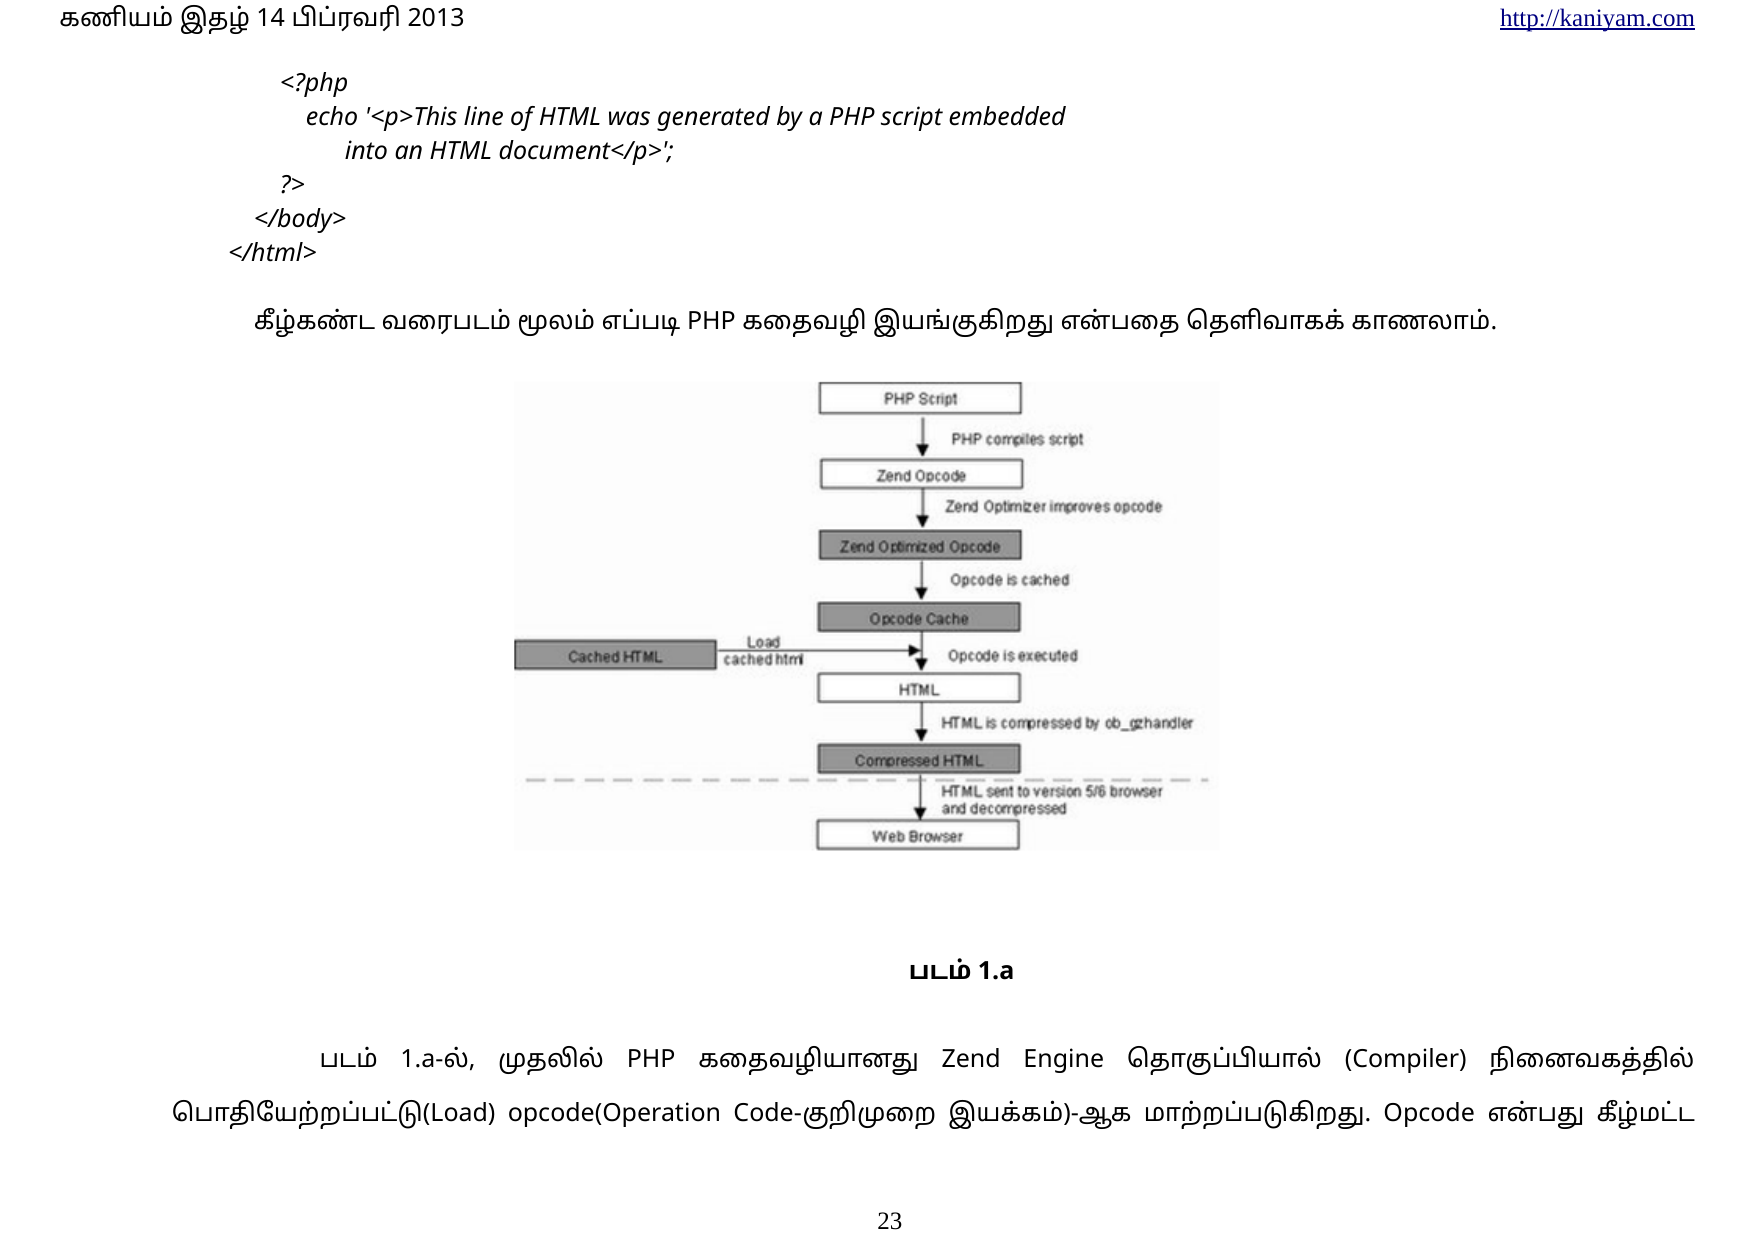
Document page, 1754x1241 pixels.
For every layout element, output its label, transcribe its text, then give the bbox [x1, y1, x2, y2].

text படம் 1.a [172, 953, 1695, 990]
picture [513, 373, 1241, 857]
text echo '<p>This line of HTML was generated by a PHP script embedded [172, 98, 1695, 132]
text கீழ்கண்ட வரைபடம் மூலம் எப்படி PHP கதைவழி இயங்குகிறது என்பதை தெளிவாகக் காணலாம். [172, 303, 1695, 340]
text </html> [172, 234, 1695, 269]
text ?> [172, 166, 1695, 201]
text படம் 1.a-ல், முதலில் PHP கதைவழியானது Zend Engine தொகுப்பியால் (Compiler) நினைவகத்தில் பொதியேற்றப்பட்டு(Load) opcode(Operation Code-குறிமுறை இயக்கம்)-ஆக மாற்றப்படுகிறது. Opcode என்பது கீழ்மட்ட [172, 1041, 1695, 1132]
text into an HTML document</p>'; [172, 132, 1695, 166]
text </body> [172, 201, 1695, 234]
text <?php [172, 64, 1695, 98]
